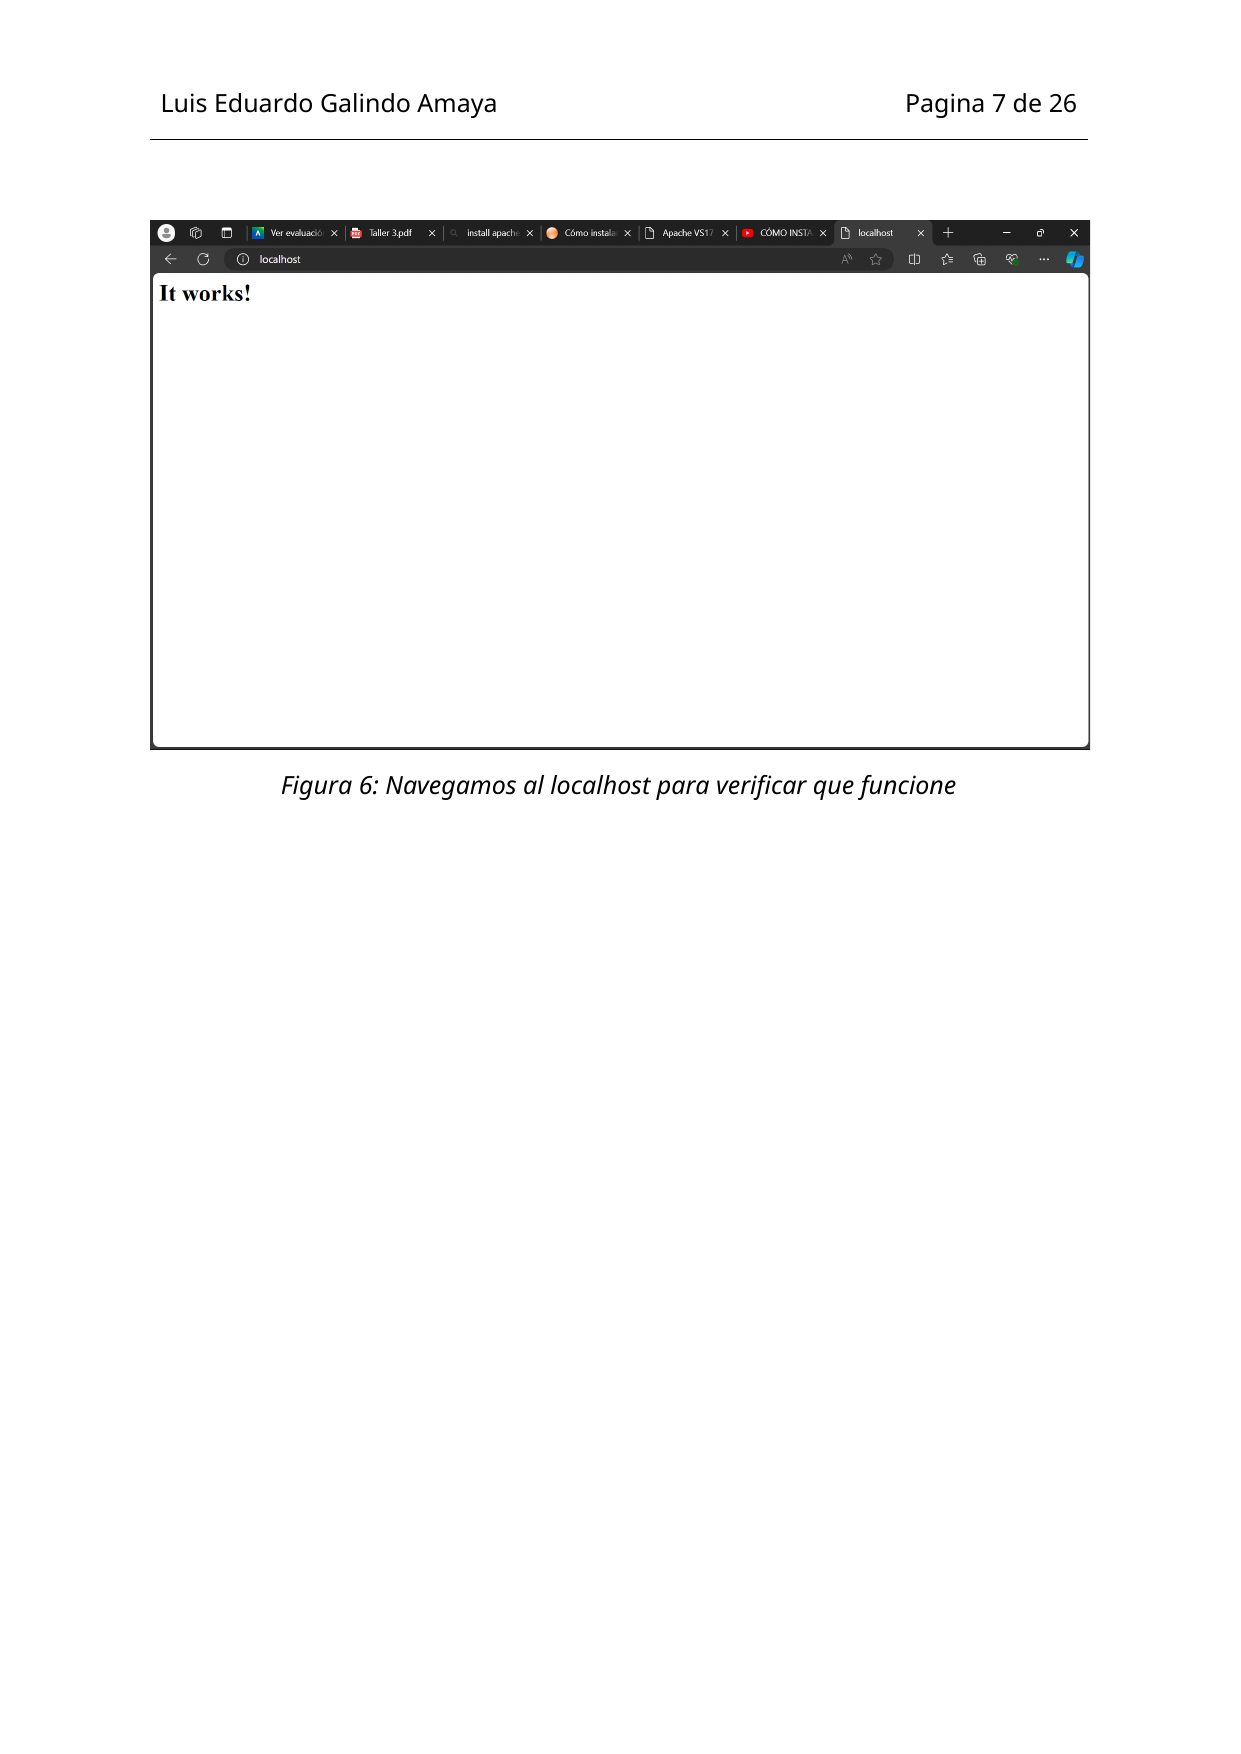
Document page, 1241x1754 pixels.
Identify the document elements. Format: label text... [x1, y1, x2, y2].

picture [150, 220, 1091, 750]
text Figura 6: Navegamos al localhost para verificar que funcione [150, 750, 1090, 802]
